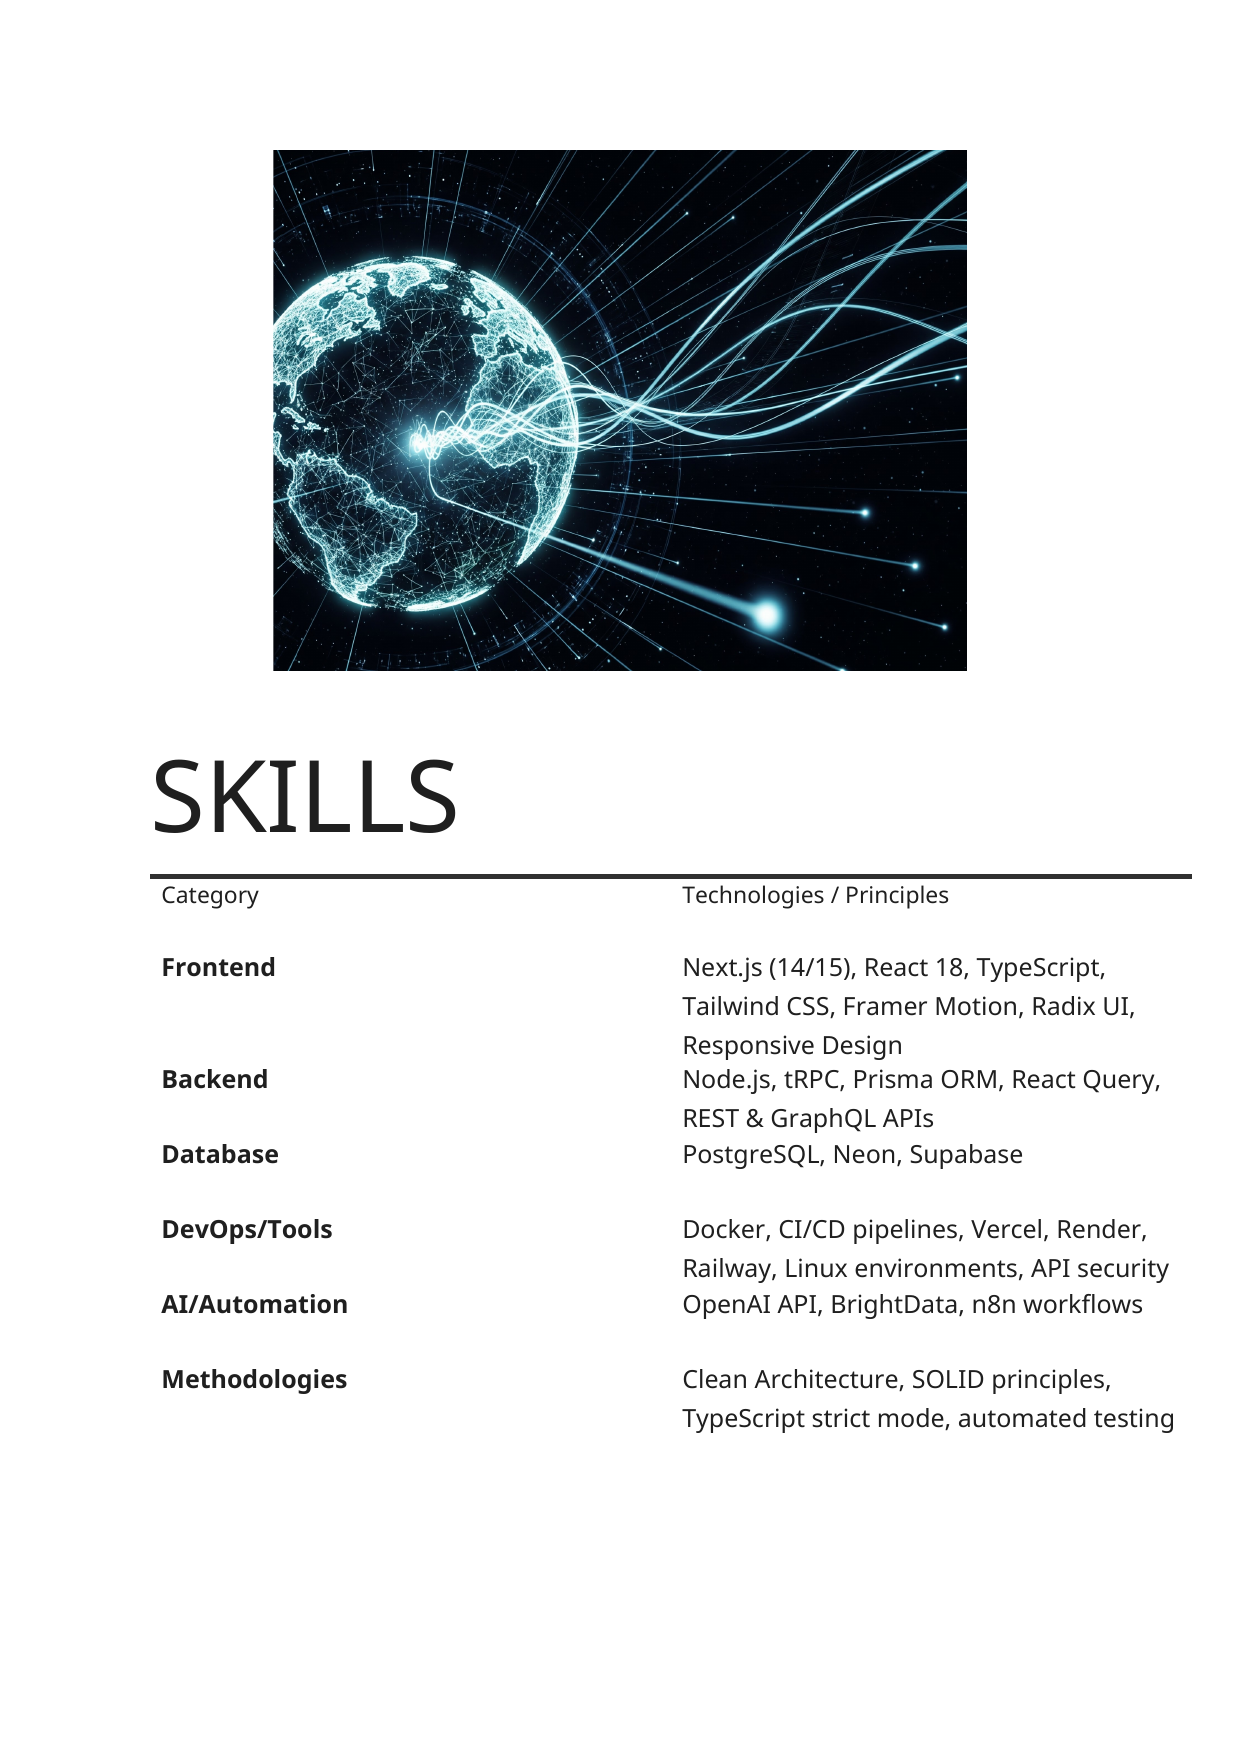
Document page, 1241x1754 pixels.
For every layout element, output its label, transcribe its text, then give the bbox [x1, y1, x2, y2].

table_cell PostgreSQL, Neon, Supabase [671, 1137, 1192, 1212]
table_cell Frontend [150, 949, 671, 1062]
table_cell Next.js (14/15), React 18, TypeScript, Tailwind CSS, Framer Motion, Radix UI, Responsive Design [671, 949, 1192, 1062]
table_cell OpenAI API, BrightData, n8n workflows [671, 1287, 1192, 1362]
table_cell Database [150, 1137, 671, 1212]
table_cell DevOps/Tools [150, 1212, 671, 1287]
table_cell AI/Automation [150, 1287, 671, 1362]
table_cell Docker, CI/CD pipelines, Vercel, Render, Railway, Linux environments, API security [671, 1212, 1192, 1287]
table_header Technologies / Principles [671, 879, 1192, 949]
title SKILLS [150, 726, 1090, 862]
table_cell Node.js, tRPC, Prisma ORM, React Query, REST & GraphQL APIs [671, 1062, 1192, 1137]
table_cell Methodologies [150, 1362, 671, 1437]
table_cell Backend [150, 1062, 671, 1137]
picture [273, 150, 967, 671]
table_cell Clean Architecture, SOLID principles, TypeScript strict mode, automated testing [671, 1362, 1192, 1437]
table_header Category [150, 879, 671, 949]
